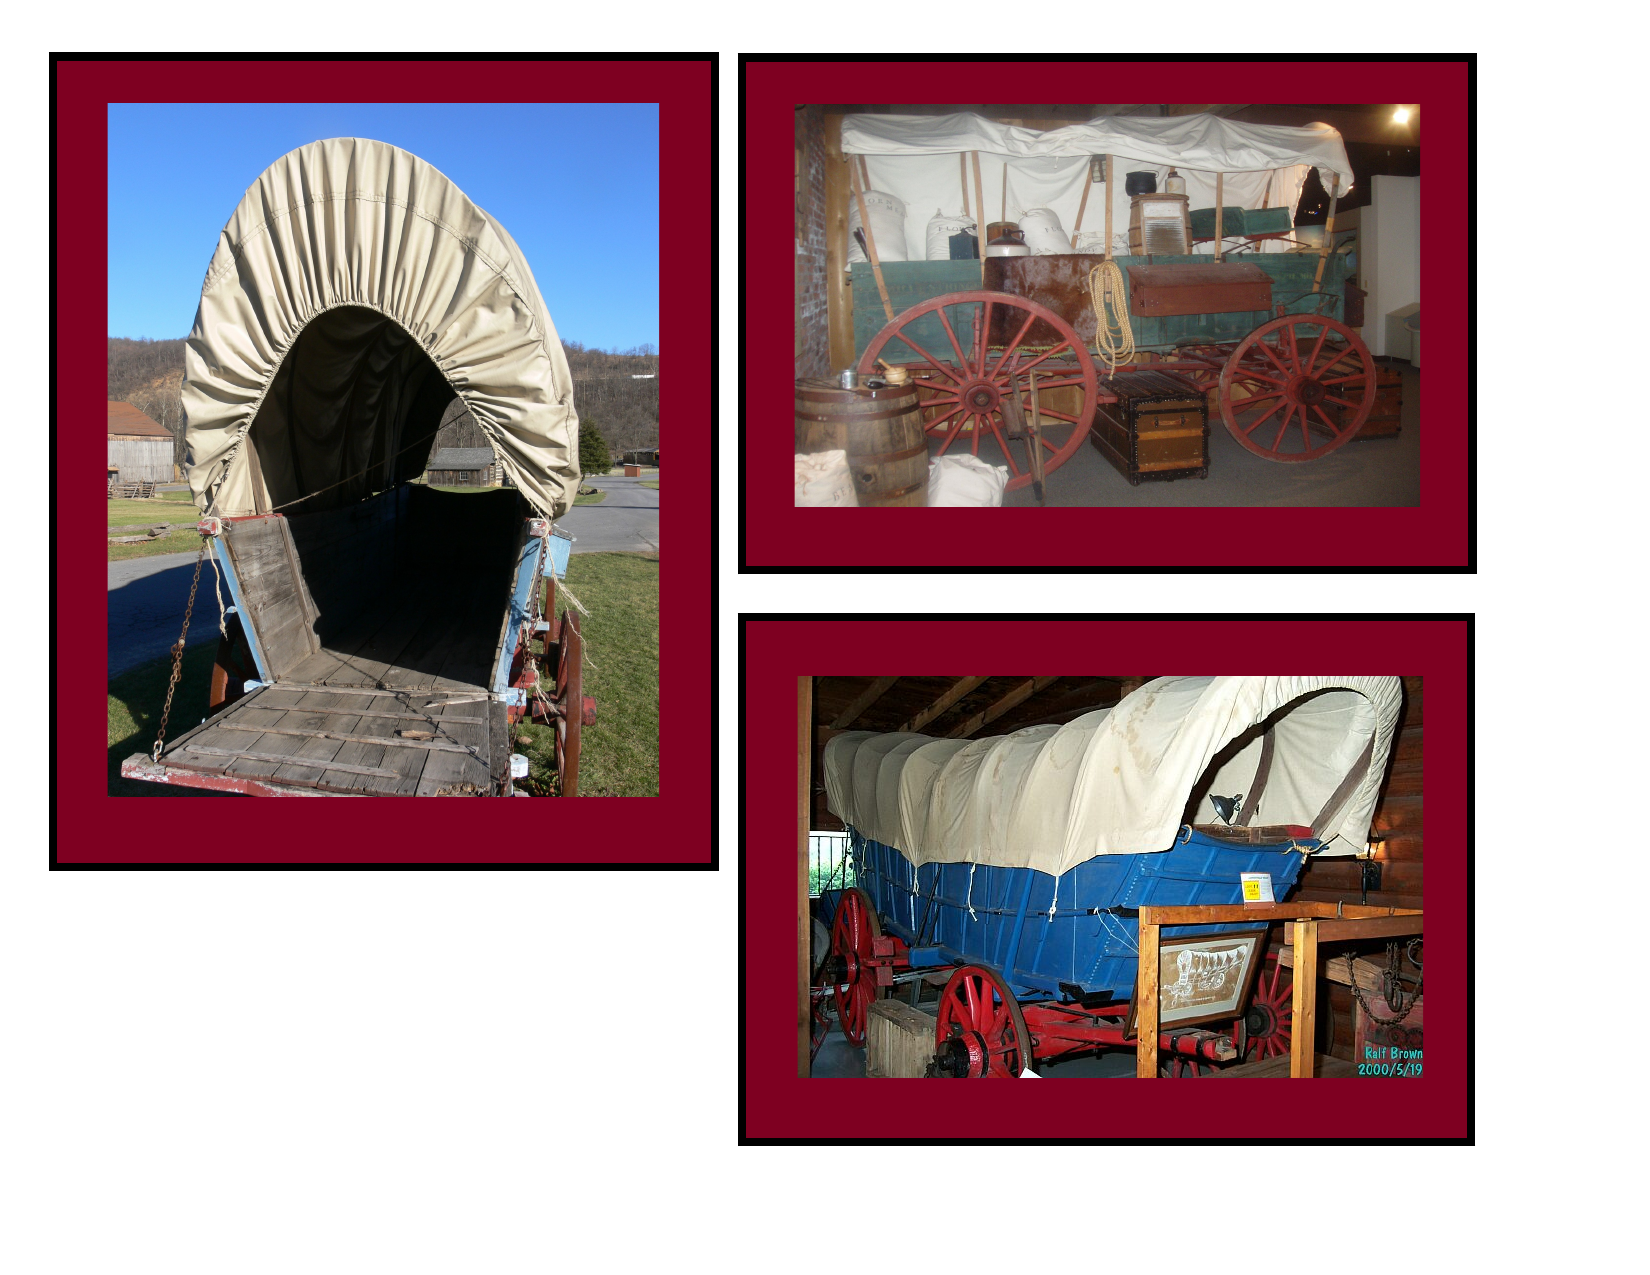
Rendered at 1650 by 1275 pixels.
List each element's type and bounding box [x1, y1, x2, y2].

picture [794, 104, 1421, 507]
picture [797, 676, 1424, 1078]
picture [107, 103, 660, 797]
